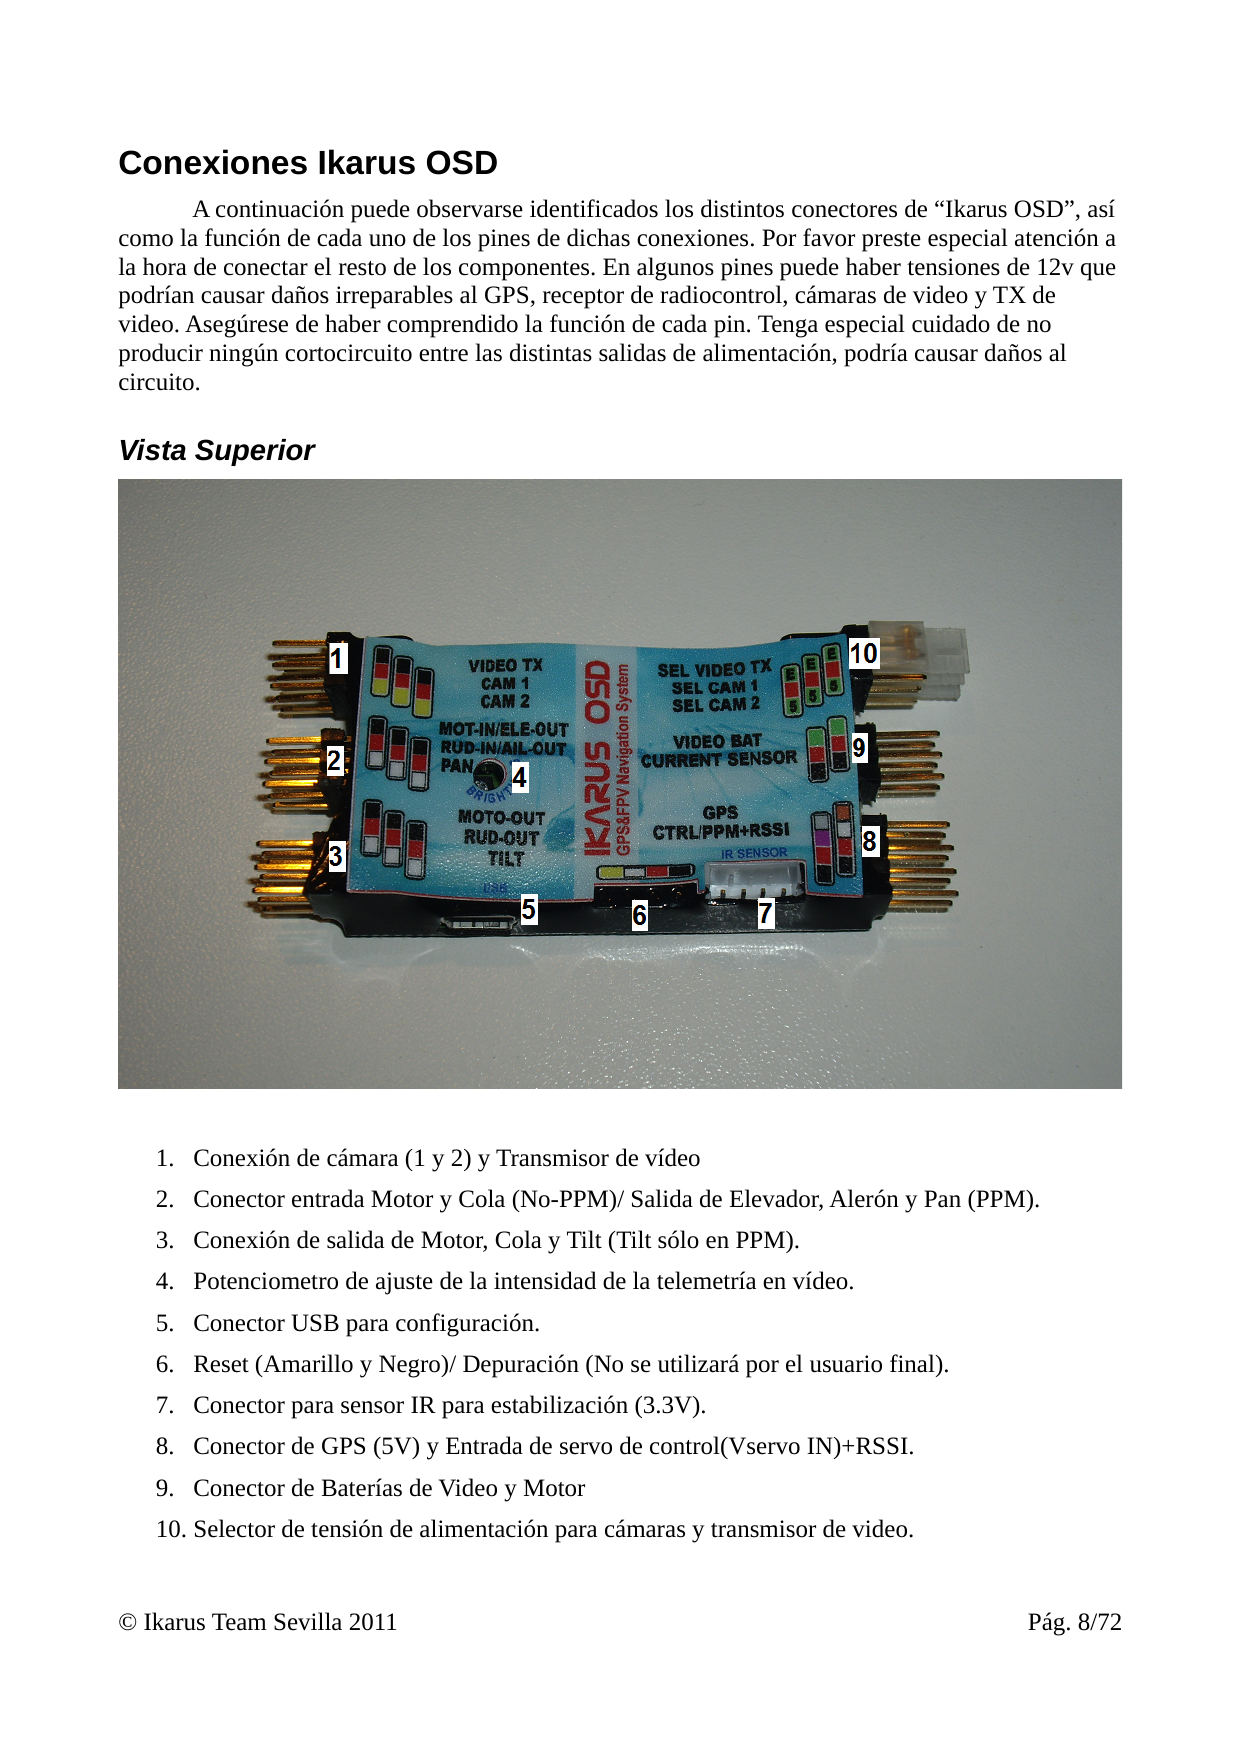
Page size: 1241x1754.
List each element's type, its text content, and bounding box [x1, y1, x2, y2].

list Conector para sensor IR para estabilización (3.3V). [156, 1390, 1122, 1419]
list Potenciometro de ajuste de la intensidad de la telemetría en vídeo. [156, 1266, 1122, 1295]
list Reset (Amarillo y Negro)/ Depuración (No se utilizará por el usuario final). [156, 1349, 1122, 1378]
text A continuación puede observarse identificados los distintos conectores de “Ikarus OSD”, así como la función de cada uno de los pines de dichas conexiones. Por favor preste especial atención a la hora de conectar el resto de los componentes. En algunos pines puede haber tensiones de 12v que podrían causar daños irreparables al GPS, receptor de radiocontrol, cámaras de video y TX de video. Asegúrese de haber comprendido la función de cada pin. Tenga especial cuidado de no producir ningún cortocircuito entre las distintas salidas de alimentación, podría causar daños al circuito. [118, 194, 1122, 396]
list Conector de Baterías de Video y Motor [156, 1473, 1122, 1501]
subtitle Vista Superior [118, 433, 1122, 467]
list Conector de GPS (5V) y Entrada de servo de control(Vservo IN)+RSSI. [156, 1431, 1122, 1460]
subtitle Conexiones Ikarus OSD [118, 143, 1122, 182]
list Conexión de salida de Motor, Cola y Tilt (Tilt sólo en PPM). [156, 1225, 1122, 1254]
list Conector entrada Motor y Cola (No-PPM)/ Salida de Elevador, Alerón y Pan (PPM). [156, 1184, 1122, 1213]
list Selector de tensión de alimentación para cámaras y transmisor de video. [156, 1514, 1122, 1543]
list Conector USB para configuración. [156, 1308, 1122, 1336]
list Conexión de cámara (1 y 2) y Transmisor de vídeo [156, 1143, 1122, 1171]
